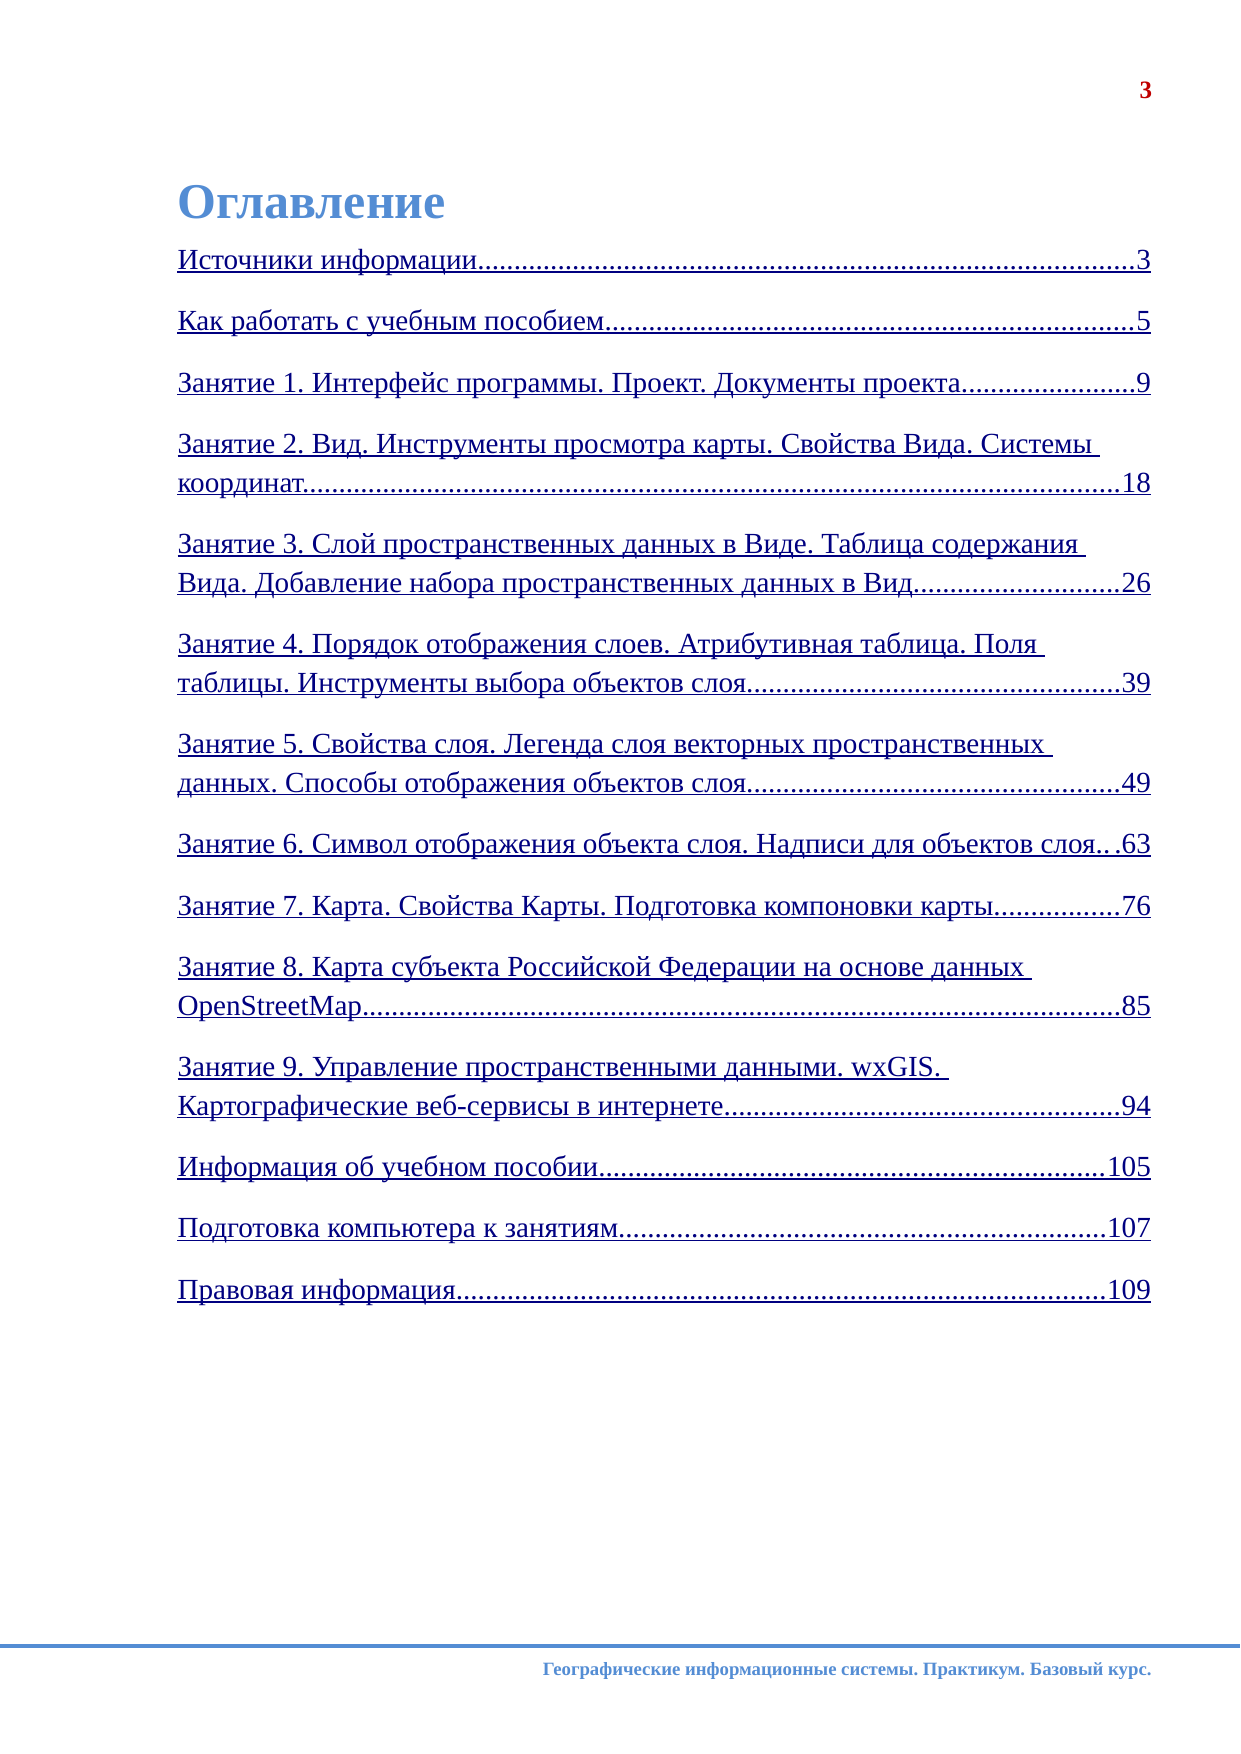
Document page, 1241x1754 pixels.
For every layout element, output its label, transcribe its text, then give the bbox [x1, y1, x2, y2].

text Занятие 4. Порядок отображения слоев. Атрибутивная таблица. Поля таблицы. Инструменты выбора объектов слоя. 39 [177, 626, 1152, 698]
text Как работать с учебным пособием 5 [177, 303, 1152, 337]
text Подготовка компьютера к занятиям 107 [177, 1211, 1152, 1244]
text Правовая информация 109 [177, 1272, 1152, 1306]
text Занятие 1. Интерфейс программы. Проект. Документы проекта. 9 [177, 365, 1152, 398]
text Занятие 6. Символ отображения объекта слоя. Надписи для объектов слоя. 63 [177, 826, 1152, 860]
text Занятие 8. Карта субъекта Российской Федерации на основе данных OpenStreetMap. 85 [177, 949, 1152, 1021]
text Информация об учебном пособии 105 [177, 1149, 1152, 1183]
text Занятие 9. Управление пространственными данными. wxGIS. Картографические веб-сервисы в интернете. 94 [177, 1049, 1152, 1121]
text Занятие 5. Свойства слоя. Легенда слоя векторных пространственных данных. Способы отображения объектов слоя. 49 [177, 726, 1152, 798]
text Занятие 7. Карта. Свойства Карты. Подготовка компоновки карты. 76 [177, 888, 1152, 921]
text Занятие 3. Слой пространственных данных в Виде. Таблица содержания Вида. Добавление набора пространственных данных в Вид. 26 [177, 526, 1152, 598]
text Занятие 2. Вид. Инструменты просмотра карты. Свойства Вида. Системы координат. 18 [177, 426, 1152, 498]
subtitle Оглавление [177, 172, 1152, 229]
text Источники информации 3 [177, 242, 1152, 275]
